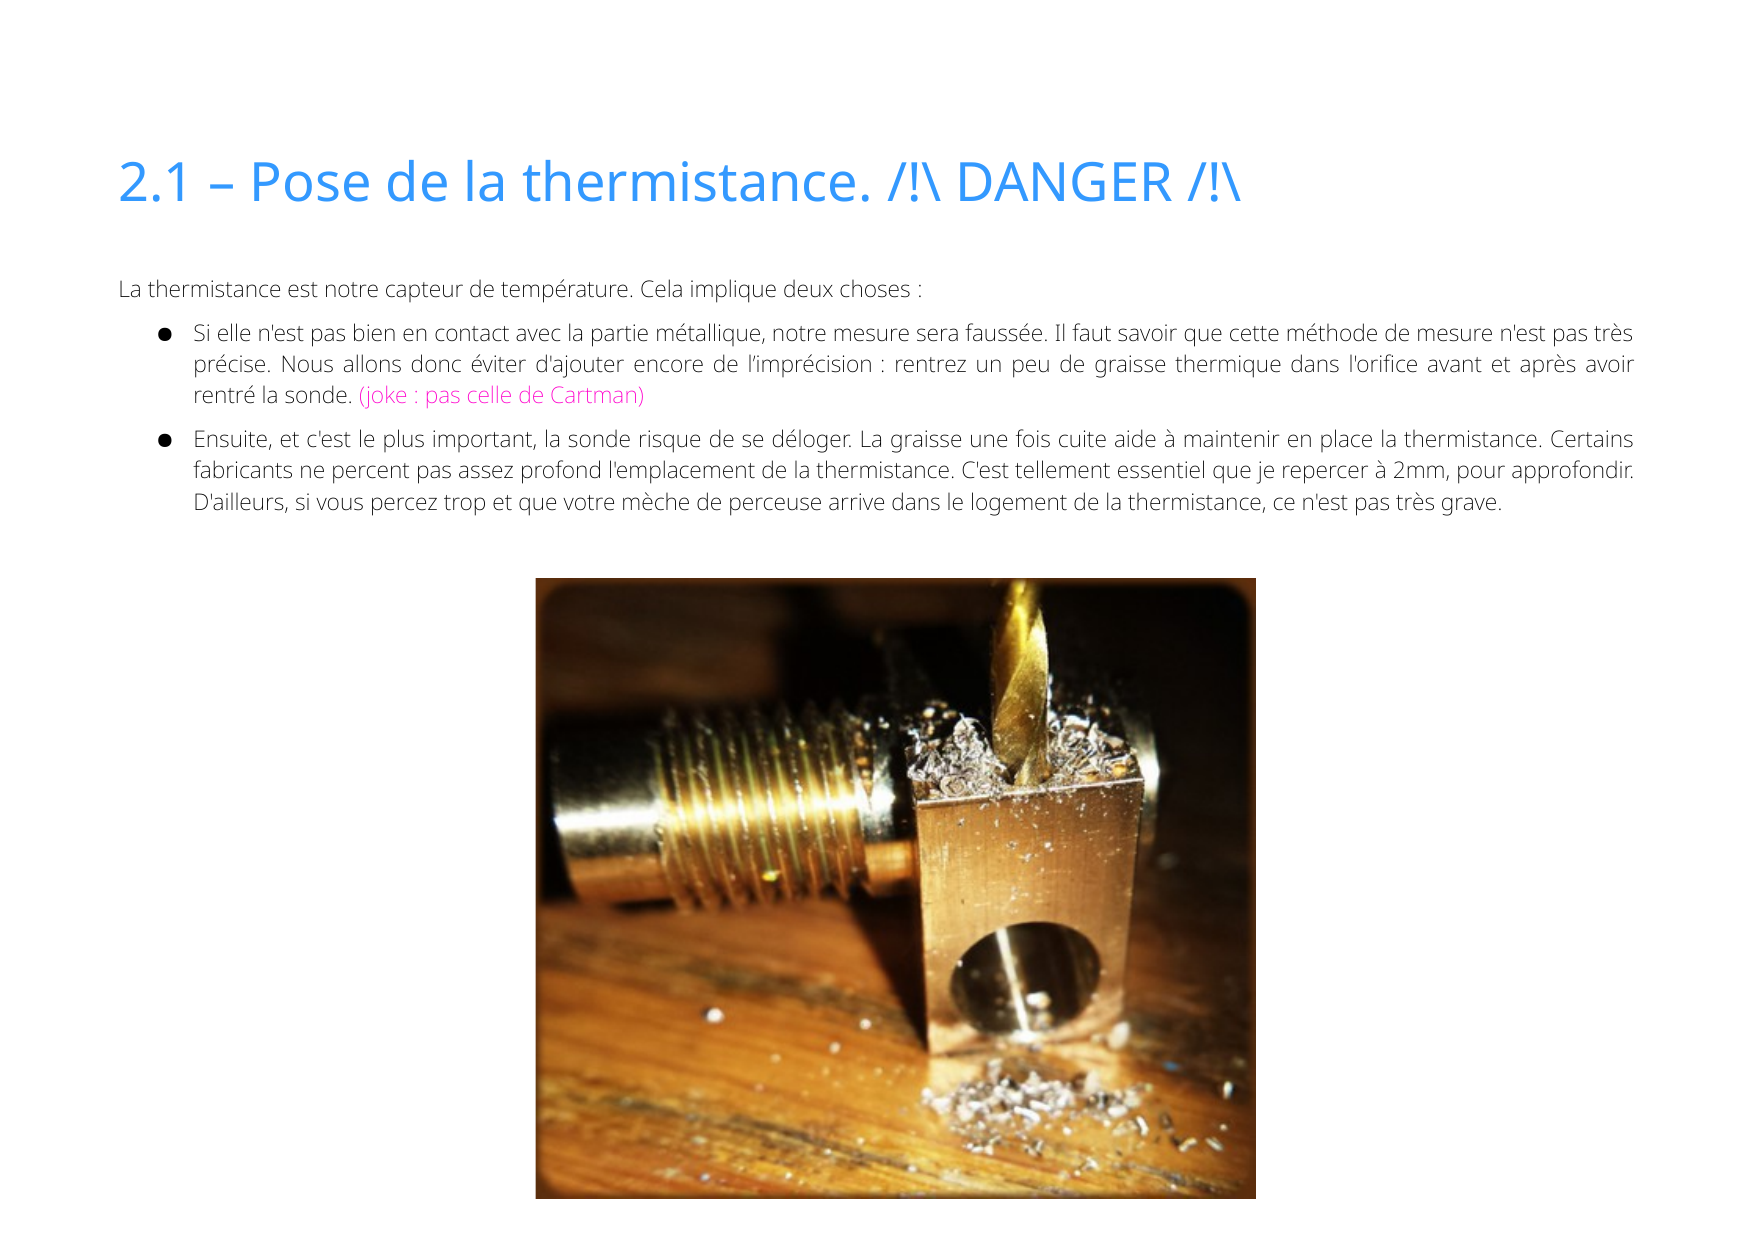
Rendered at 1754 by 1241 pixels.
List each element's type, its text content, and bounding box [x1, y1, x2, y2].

picture [535, 578, 1256, 1199]
text La thermistance est notre capteur de température. Cela implique deux choses : [118, 273, 1636, 304]
list Ensuite, et c'est le plus important, la sonde risque de se déloger. La graisse une fois cuite aide à maintenir en place la thermistance. Certains fabricants ne percent pas assez profond l'emplacement de la thermistance. C'est tellement essentiel que je repercer à 2mm, pour approfondir. D'ailleurs, si vous percez trop et que votre mèche de perceuse arrive dans le logement de la thermistance, ce n'est pas très grave. [156, 423, 1636, 517]
subtitle 2.1 – Pose de la thermistance. /!\ DANGER /!\ [118, 143, 1636, 217]
list Si elle n'est pas bien en contact avec la partie métallique, notre mesure sera faussée. Il faut savoir que cette méthode de mesure n'est pas très précise. Nous allons donc éviter d'ajouter encore de l’imprécision : rentrez un peu de graisse thermique dans l'orifice avant et après avoir rentré la sonde. (joke : pas celle de Cartman) [156, 317, 1636, 411]
